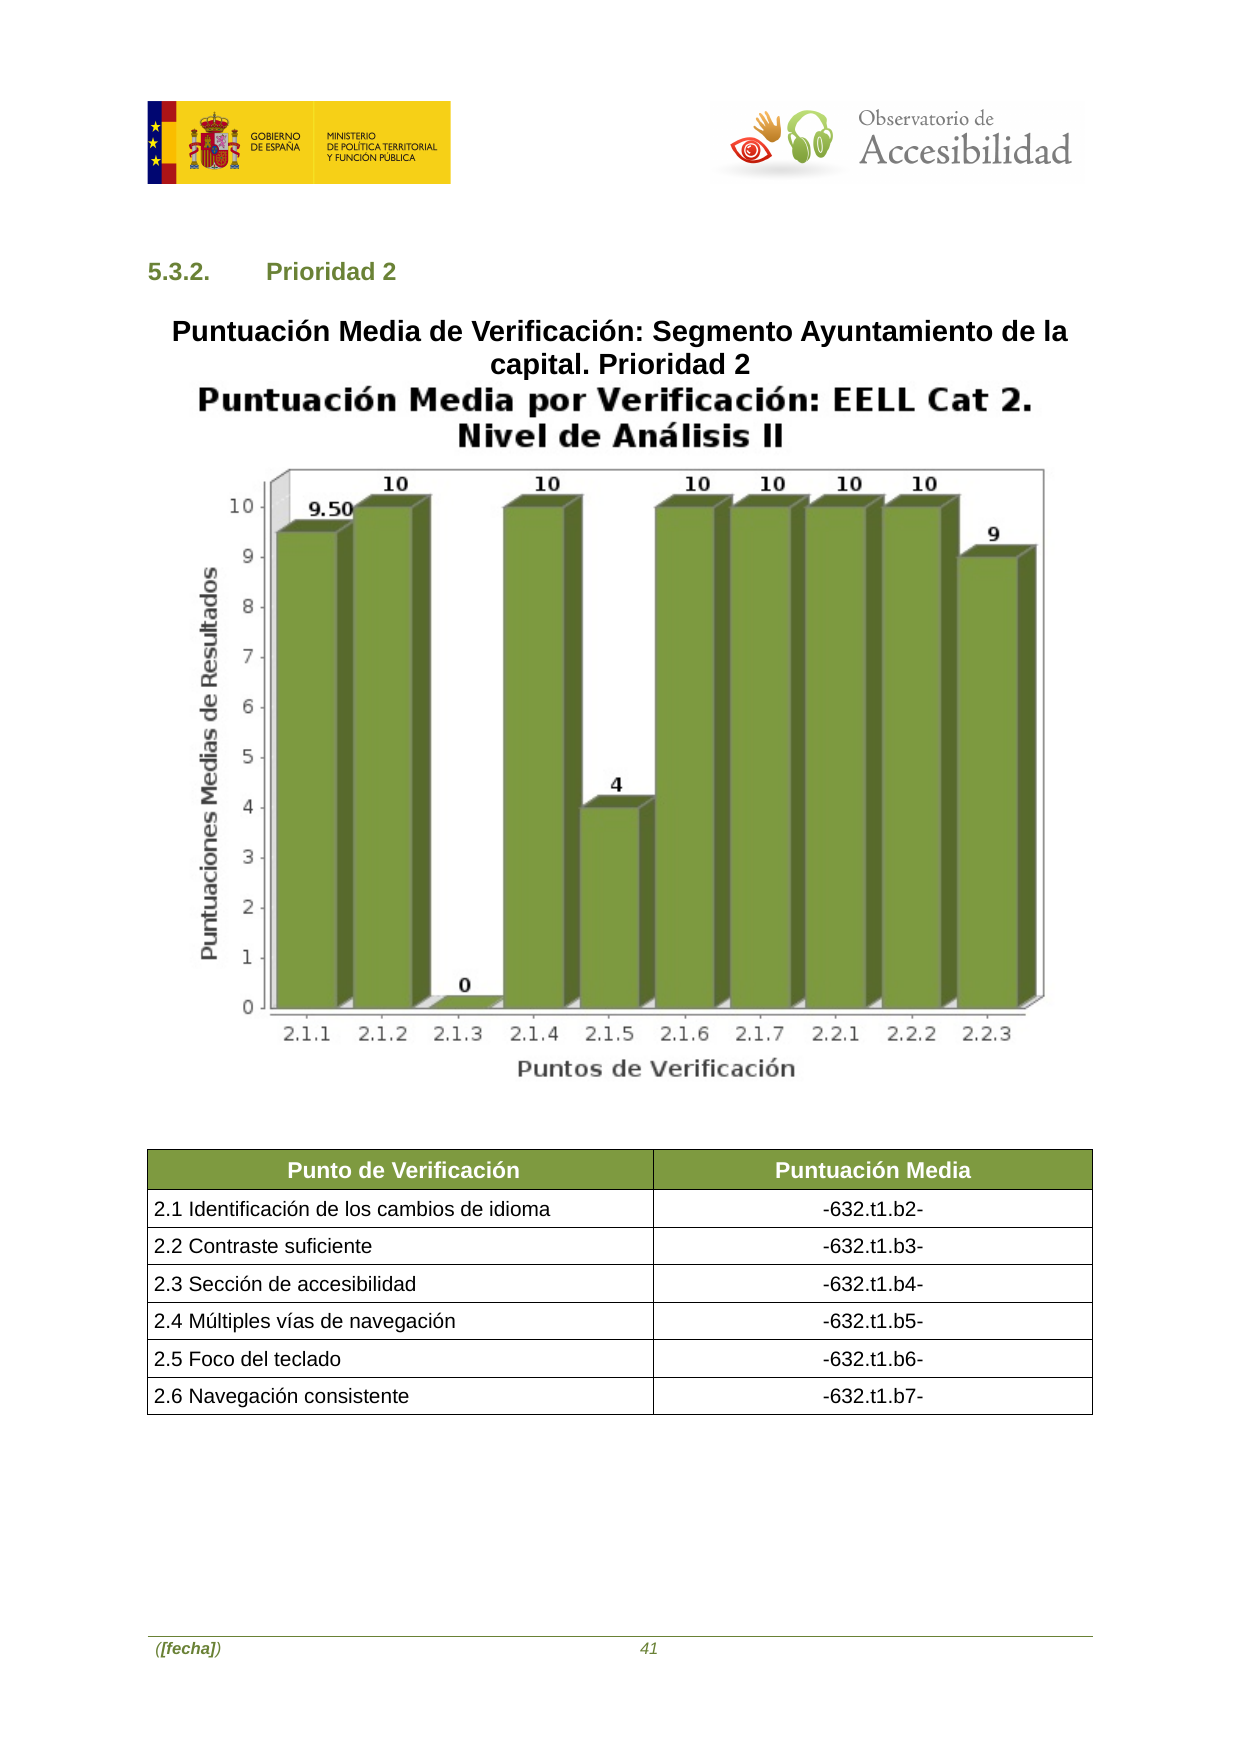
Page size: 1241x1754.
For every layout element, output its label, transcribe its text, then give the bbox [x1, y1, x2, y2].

picture [710, 101, 1086, 184]
table_header Punto de Verificación [148, 1150, 653, 1189]
table_cell 2.3 Sección de accesibilidad [148, 1265, 653, 1302]
table_cell -632.t1.b2- [654, 1190, 1092, 1227]
table_cell 2.4 Múltiples vías de navegación [148, 1303, 653, 1339]
table_cell -632.t1.b5- [654, 1303, 1092, 1339]
table_cell -632.t1.b4- [654, 1265, 1092, 1302]
table_cell 2.1 Identificación de los cambios de idioma [148, 1190, 653, 1227]
picture [147, 101, 451, 184]
table_cell -632.t1.b6- [654, 1340, 1092, 1377]
table_header Puntuación Media [654, 1150, 1092, 1189]
table_cell 2.2 Contraste suficiente [148, 1228, 653, 1264]
subtitle Prioridad 2 [148, 257, 1092, 286]
table_cell -632.t1.b7- [654, 1378, 1092, 1414]
table_cell 2.6 Navegación consistente [148, 1378, 653, 1414]
text Puntuación Media de Verificación: Segmento Ayuntamiento de la capital. Prioridad 2 [148, 314, 1092, 381]
picture [178, 380, 1062, 1091]
table_cell 2.5 Foco del teclado [148, 1340, 653, 1377]
table_cell -632.t1.b3- [654, 1228, 1092, 1264]
